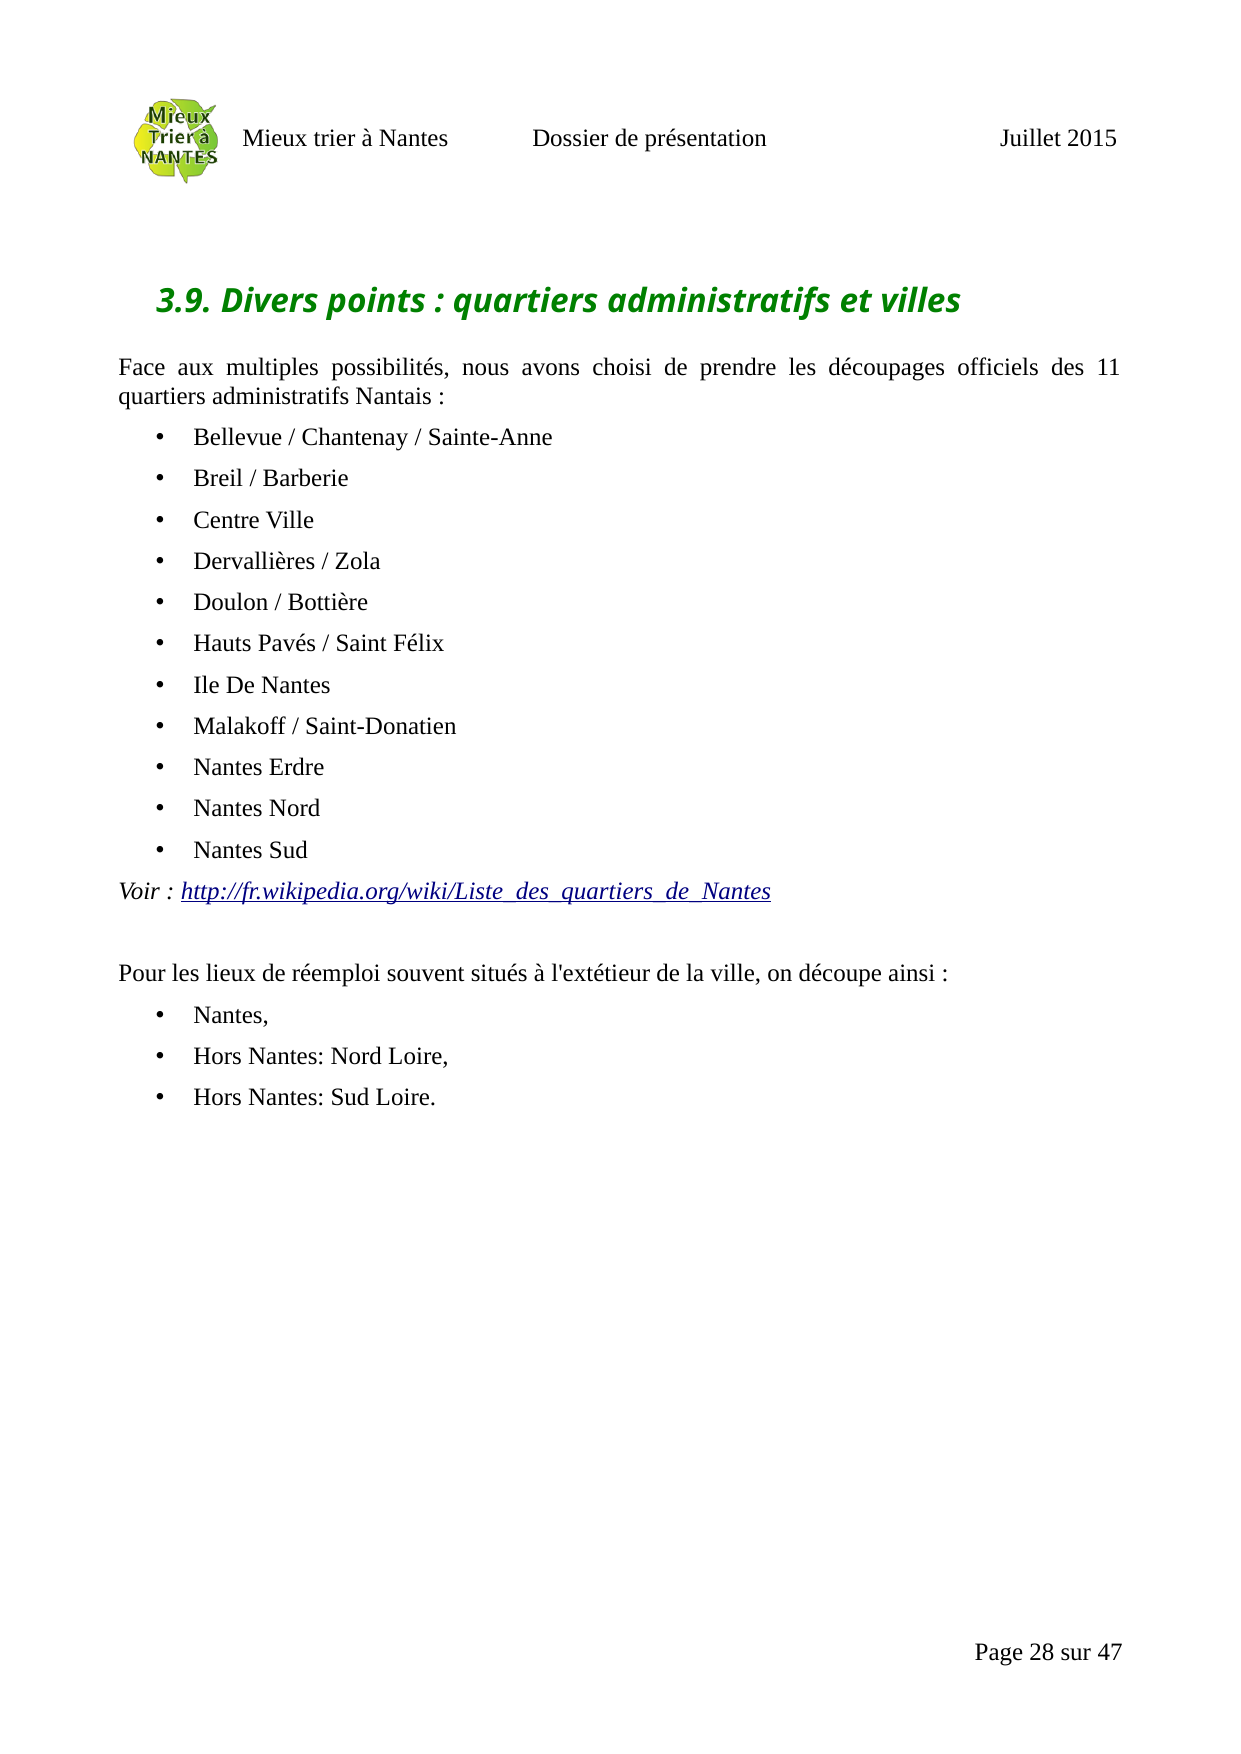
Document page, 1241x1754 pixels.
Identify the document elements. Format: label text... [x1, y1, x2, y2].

list Centre Ville [156, 505, 1122, 533]
list Ile De Nantes [156, 670, 1122, 698]
list Nantes Erdre [156, 752, 1122, 781]
subtitle Divers points : quartiers administratifs et villes [148, 277, 1122, 323]
list Hauts Pavés / Saint Félix [156, 628, 1122, 657]
picture [131, 95, 221, 185]
list Dervallières / Zola [156, 546, 1122, 575]
list Nantes Sud [156, 835, 1122, 863]
list Malakoff / Saint-Donatien [156, 711, 1122, 740]
text Voir : http://fr.wikipedia.org/wiki/Liste_des_quartiers_de_Nantes [118, 876, 1122, 905]
list Nantes, [156, 1000, 1122, 1028]
text Face aux multiples possibilités, nous avons choisi de prendre les découpages officiels des 11 quartiers administratifs Nantais : [118, 352, 1122, 410]
list Hors Nantes: Nord Loire, [156, 1041, 1122, 1070]
list Hors Nantes: Sud Loire. [156, 1082, 1122, 1111]
text Pour les lieux de réemploi souvent situés à l'extétieur de la ville, on découpe ainsi : [118, 958, 1122, 987]
list Nantes Nord [156, 793, 1122, 822]
list Doulon / Bottière [156, 587, 1122, 616]
list Breil / Barberie [156, 463, 1122, 492]
list Bellevue / Chantenay / Sainte-Anne [156, 422, 1122, 451]
